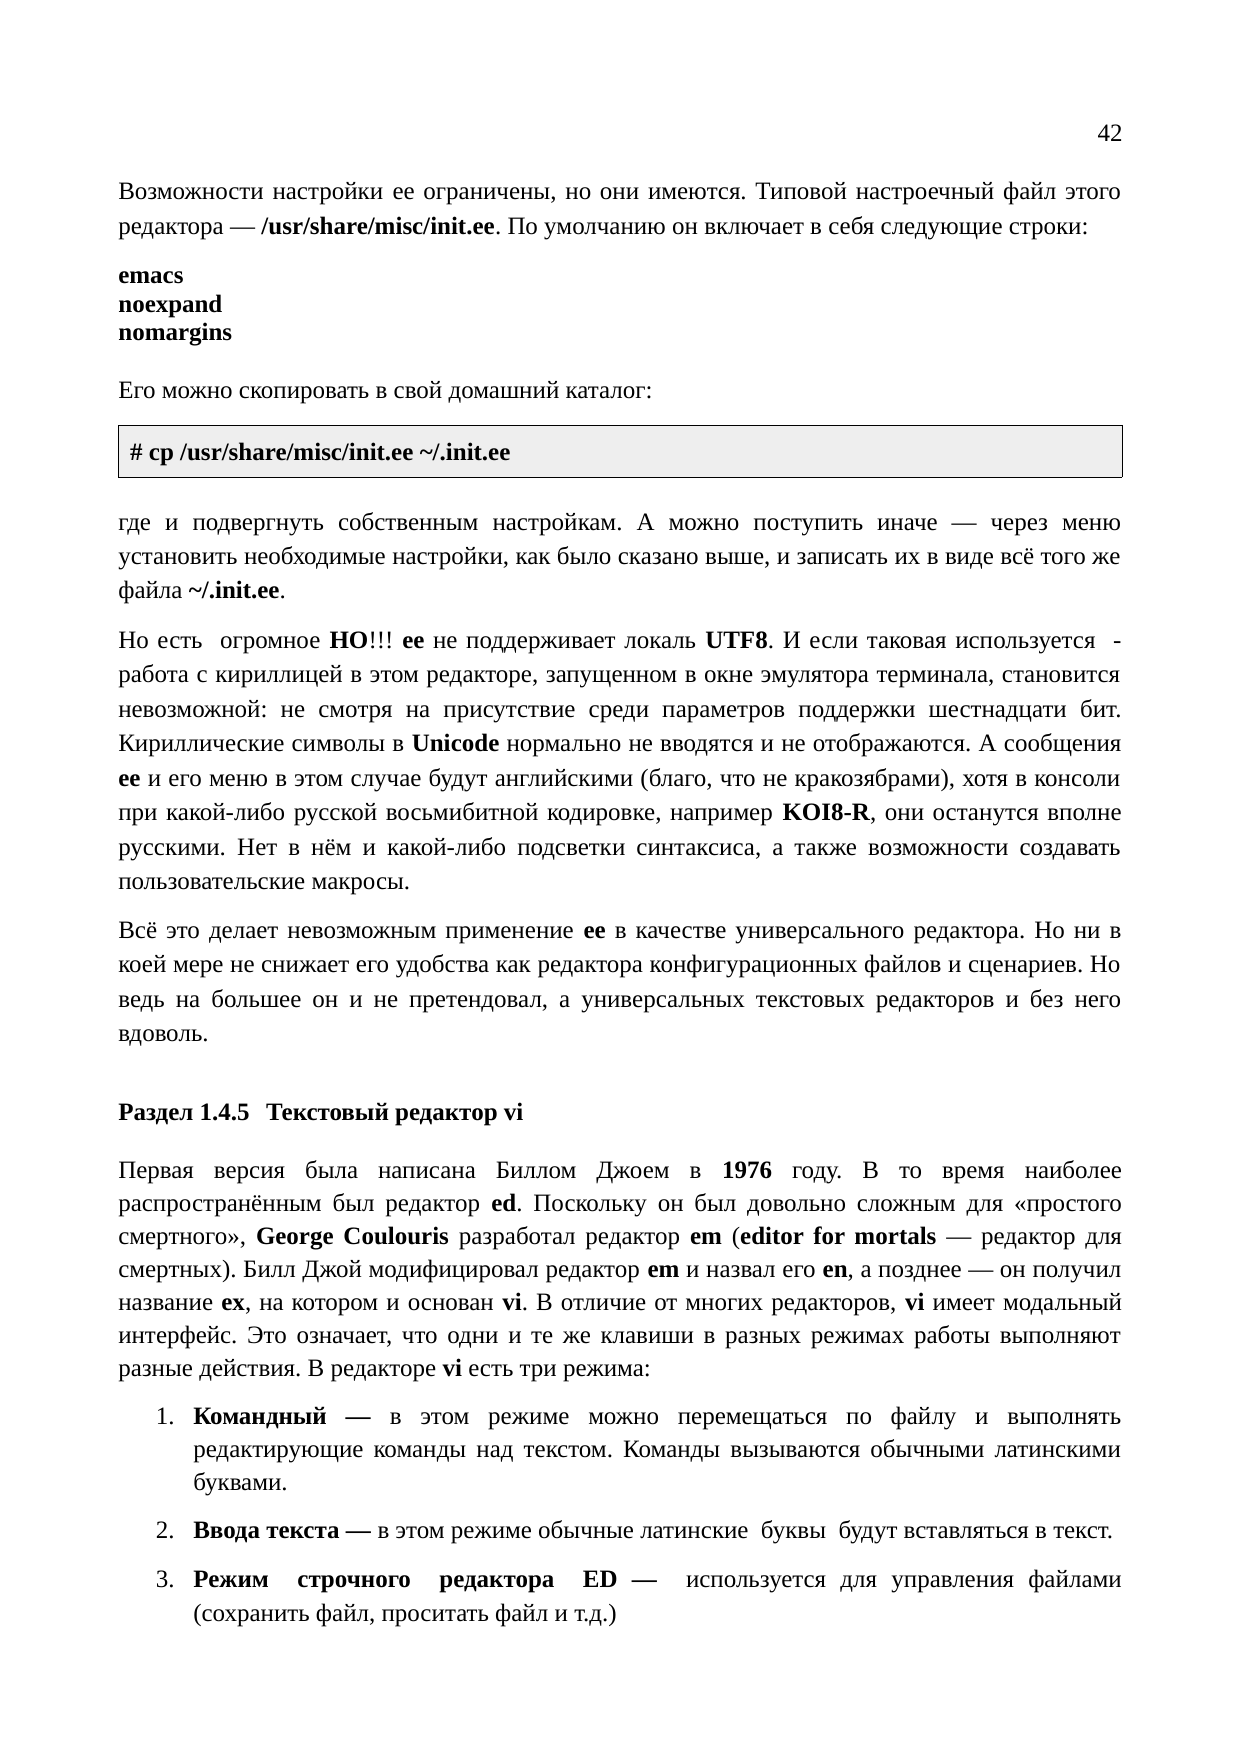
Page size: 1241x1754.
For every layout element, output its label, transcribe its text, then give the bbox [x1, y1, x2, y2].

text Всё это делает невозможным применение ee в качестве универсального редактора. Но ни в коей мере не снижает его удобства как редактора конфигурационных файлов и сценариев. Но ведь на большее он и не претендовал, а универсальных текстовых редакторов и без него вдоволь. [118, 915, 1122, 1047]
subtitle Текстовый редактор vi [118, 1097, 1122, 1126]
text Его можно скопировать в свой домашний каталог: [118, 376, 1122, 404]
text где и подвергнуть собственным настройкам. А можно поступить иначе — через меню установить необходимые настройки, как было сказано выше, и записать их в виде всё того же файла ~/.init.ee. [118, 507, 1122, 604]
text # cp /usr/share/misc/init.ee ~/.init.ee [119, 426, 1122, 477]
text emacs [118, 260, 1122, 289]
text Но есть огромное НО!!! ee не поддерживает локаль UTF8. И если таковая используется - работа с кириллицей в этом редакторе, запущенном в окне эмулятора терминала, становится невозможной: не смотря на присутствие среди параметров поддержки шестнадцати бит. Кириллические символы в Unicode нормально не вводятся и не отображаются. А сообщения ee и его меню в этом случае будут английскими (благо, что не кракозябрами), хотя в консоли при какой-либо русской восьмибитной кодировке, например KOI8-R, они останутся вполне русскими. Нет в нём и какой-либо подсветки синтаксиса, а также возможности создавать пользовательские макросы. [118, 625, 1122, 895]
text noexpand [118, 289, 1122, 317]
text nomargins [118, 317, 1122, 346]
list Командный — в этом режиме можно перемещаться по файлу и выполнять редактирующие команды над текстом. Команды вызываются обычными латинскими буквами. [156, 1401, 1122, 1496]
list Ввода текста — в этом режиме обычные латинские буквы будут вставляться в текст. [156, 1515, 1122, 1543]
list Режим строчного редактора ED — используется для управления файлами (сохранить файл, проситать файл и т.д.) [156, 1564, 1122, 1627]
text Первая версия была написана Биллом Джоем в 1976 году. В то время наиболее распространённым был редактор ed. Поскольку он был довольно сложным для «простого смертного», George Coulouris разработал редактор em (editor for mortals — редактор для смертных). Билл Джой модифицировал редактор em и назвал его en, а позднее — он получил название ex, на котором и основан vi. В отличие от многих редакторов, vi имеет модальный интерфейс. Это означает, что одни и те же клавиши в разных режимах работы выполняют разные действия. В редакторе vi есть три режима: [118, 1155, 1122, 1382]
text Возможности настройки ee ограничены, но они имеются. Типовой настроечный файл этого редактора — /usr/share/misc/init.ee. По умолчанию он включает в себя следующие строки: [118, 176, 1122, 239]
